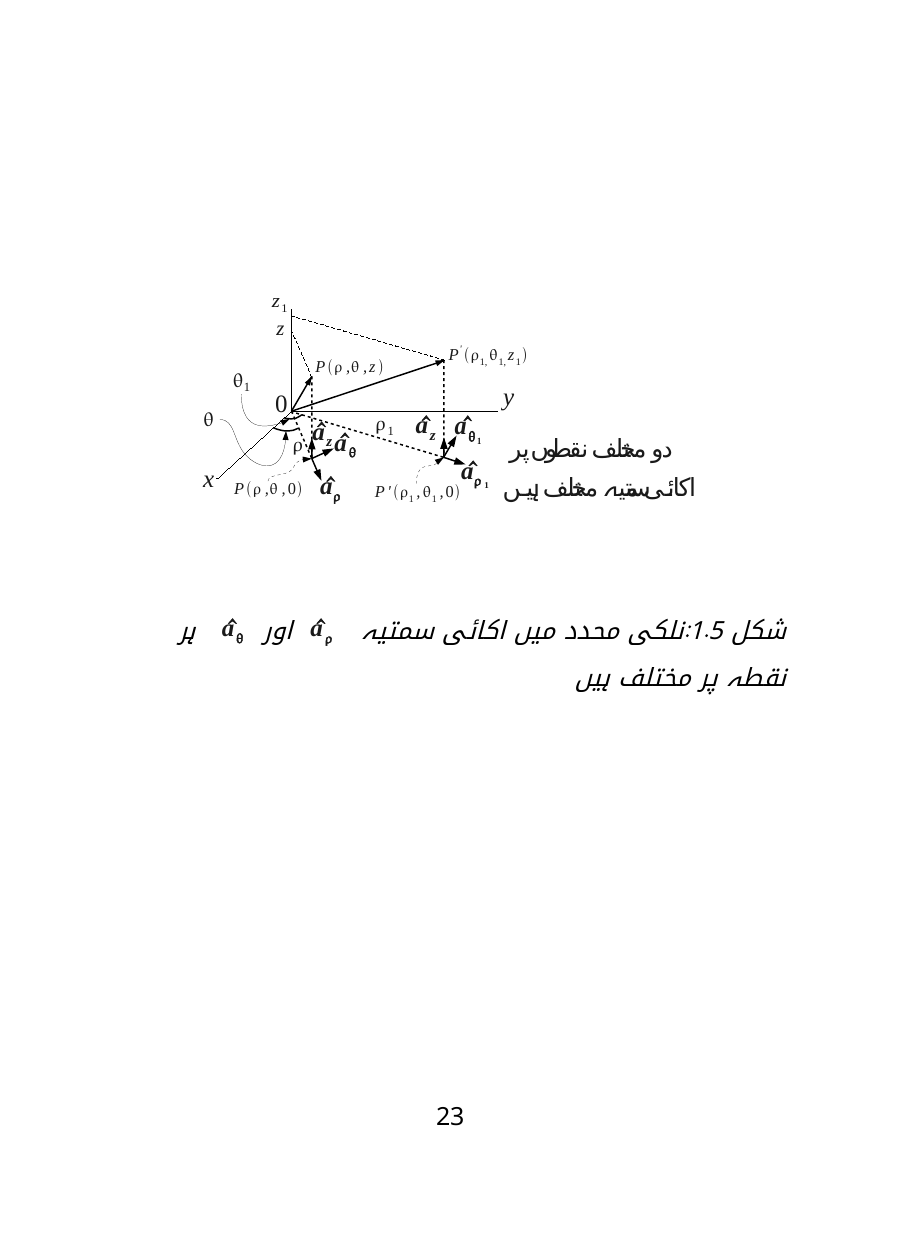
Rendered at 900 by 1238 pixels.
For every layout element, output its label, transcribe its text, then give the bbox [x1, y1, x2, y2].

text شکل 1.5:نلکی محدد میں اکائی سمتیہ اور ہر نقطہ پر مختلف ہیں [114, 215, 786, 702]
